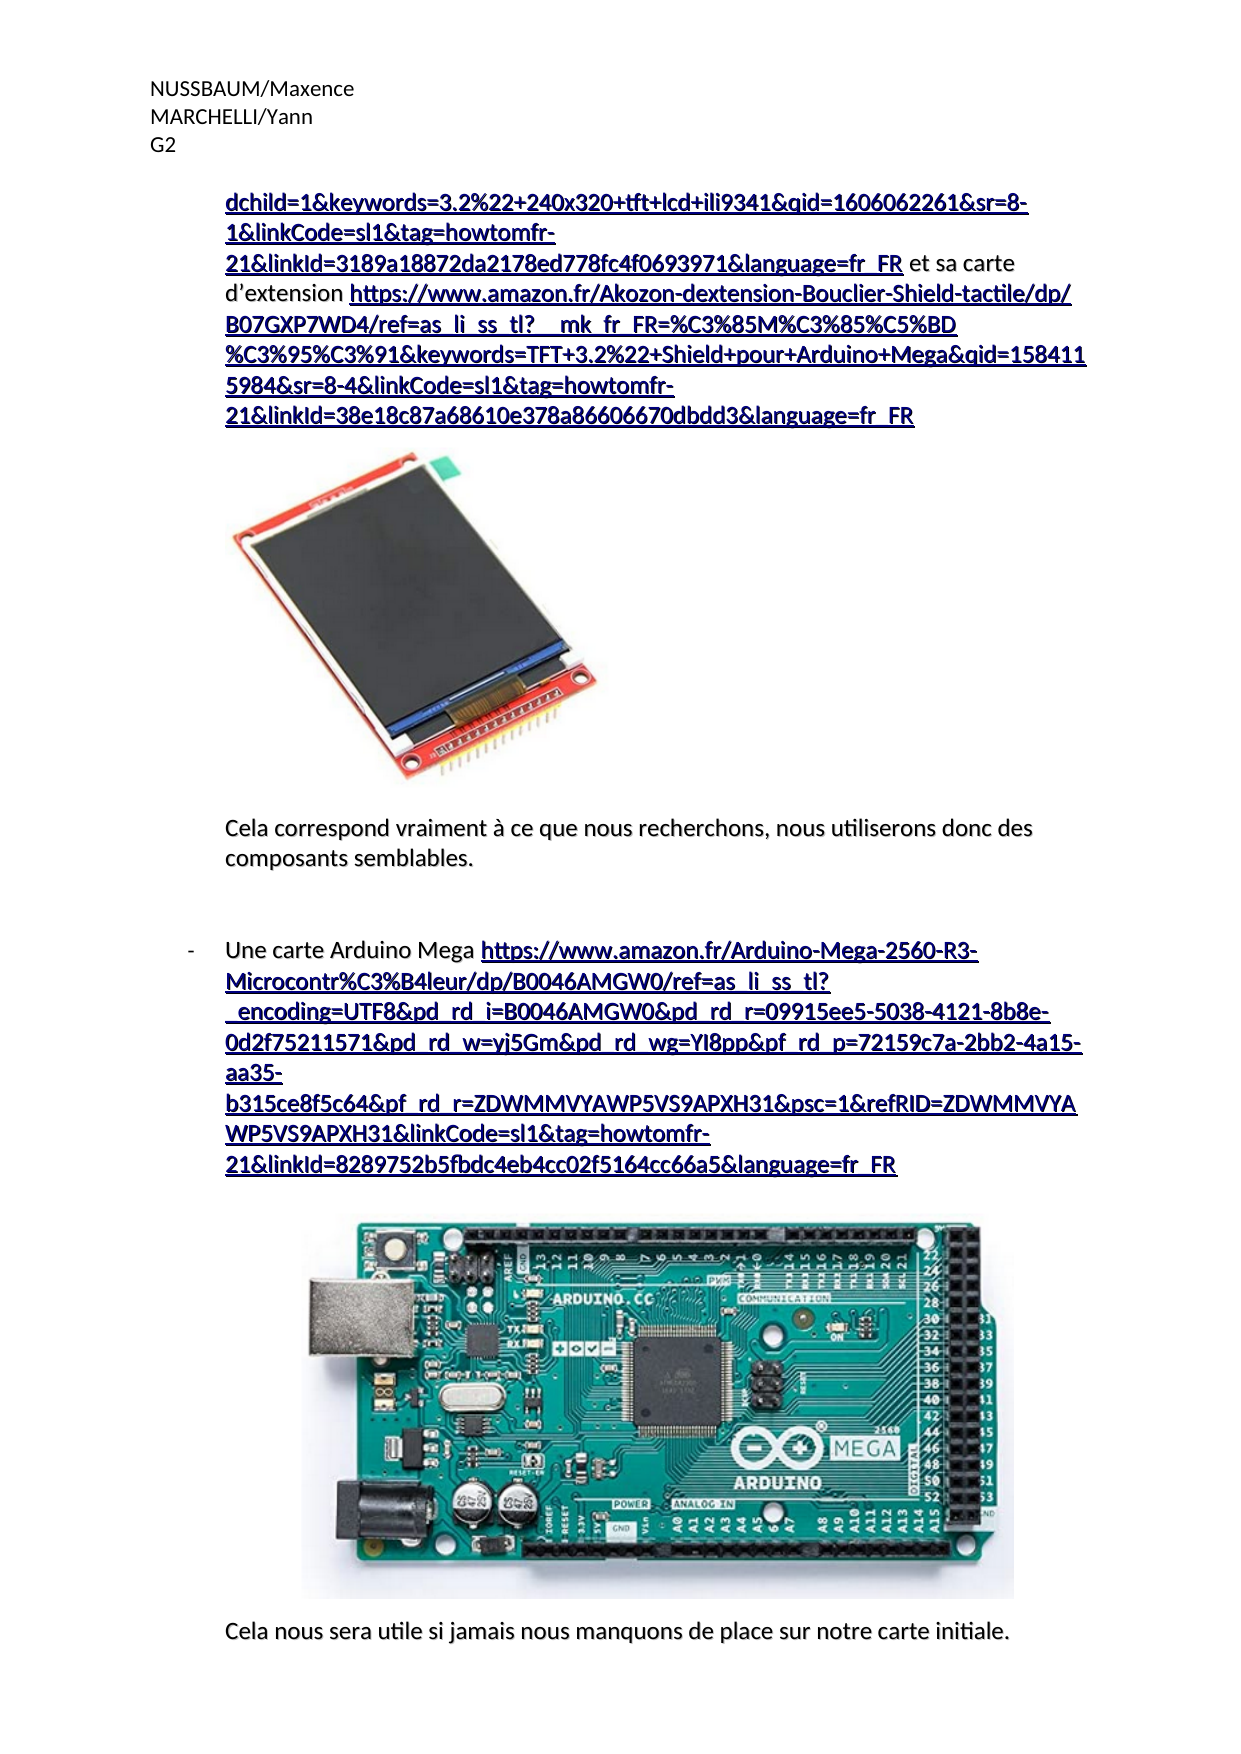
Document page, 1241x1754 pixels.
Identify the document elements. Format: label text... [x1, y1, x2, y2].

list Cela correspond vraiment à ce que nous recherchons, nous utiliserons donc des composants semblables. [225, 812, 1090, 873]
list Cela nous sera utile si jamais nous manquons de place sur notre carte initiale. [225, 1615, 1090, 1645]
list dchild=1&keywords=3.2%22+240x320+tft+lcd+ili9341&qid=1606062261&sr=8-1&linkCode=sl1&tag=howtomfr-21&linkId=3189a18872da2178ed778fc4f0693971&language=fr_FR et sa carte d’extension https://www.amazon.fr/Akozon-dextension-Bouclier-Shield-tactile/dp/B07GXP7WD4/ref=as_li_ss_tl?__mk_fr_FR=%C3%85M%C3%85%C5%BD%C3%95%C3%91&keywords=TFT+3.2%22+Shield+pour+Arduino+Mega&qid=1584115984&sr=8-4&linkCode=sl1&tag=howtomfr-21&linkId=38e18c87a68610e378a86606670dbdd3&language=fr_FR [187, 186, 1090, 795]
list Une carte Arduino Mega https://www.amazon.fr/Arduino-Mega-2560-R3-Microcontr%C3%B4leur/dp/B0046AMGW0/ref=as_li_ss_tl?_encoding=UTF8&pd_rd_i=B0046AMGW0&pd_rd_r=09915ee5-5038-4121-8b8e-0d2f75211571&pd_rd_w=yj5Gm&pd_rd_wg=YI8pp&pf_rd_p=72159c7a-2bb2-4a15-aa35-b315ce8f5c64&pf_rd_r=ZDWMMVYAWP5VS9APXH31&psc=1&refRID=ZDWMMVYAWP5VS9APXH31&linkCode=sl1&tag=howtomfr-21&linkId=8289752b5fbdc4eb4cc02f5164cc66a5&language=fr_FR [187, 934, 1090, 1178]
